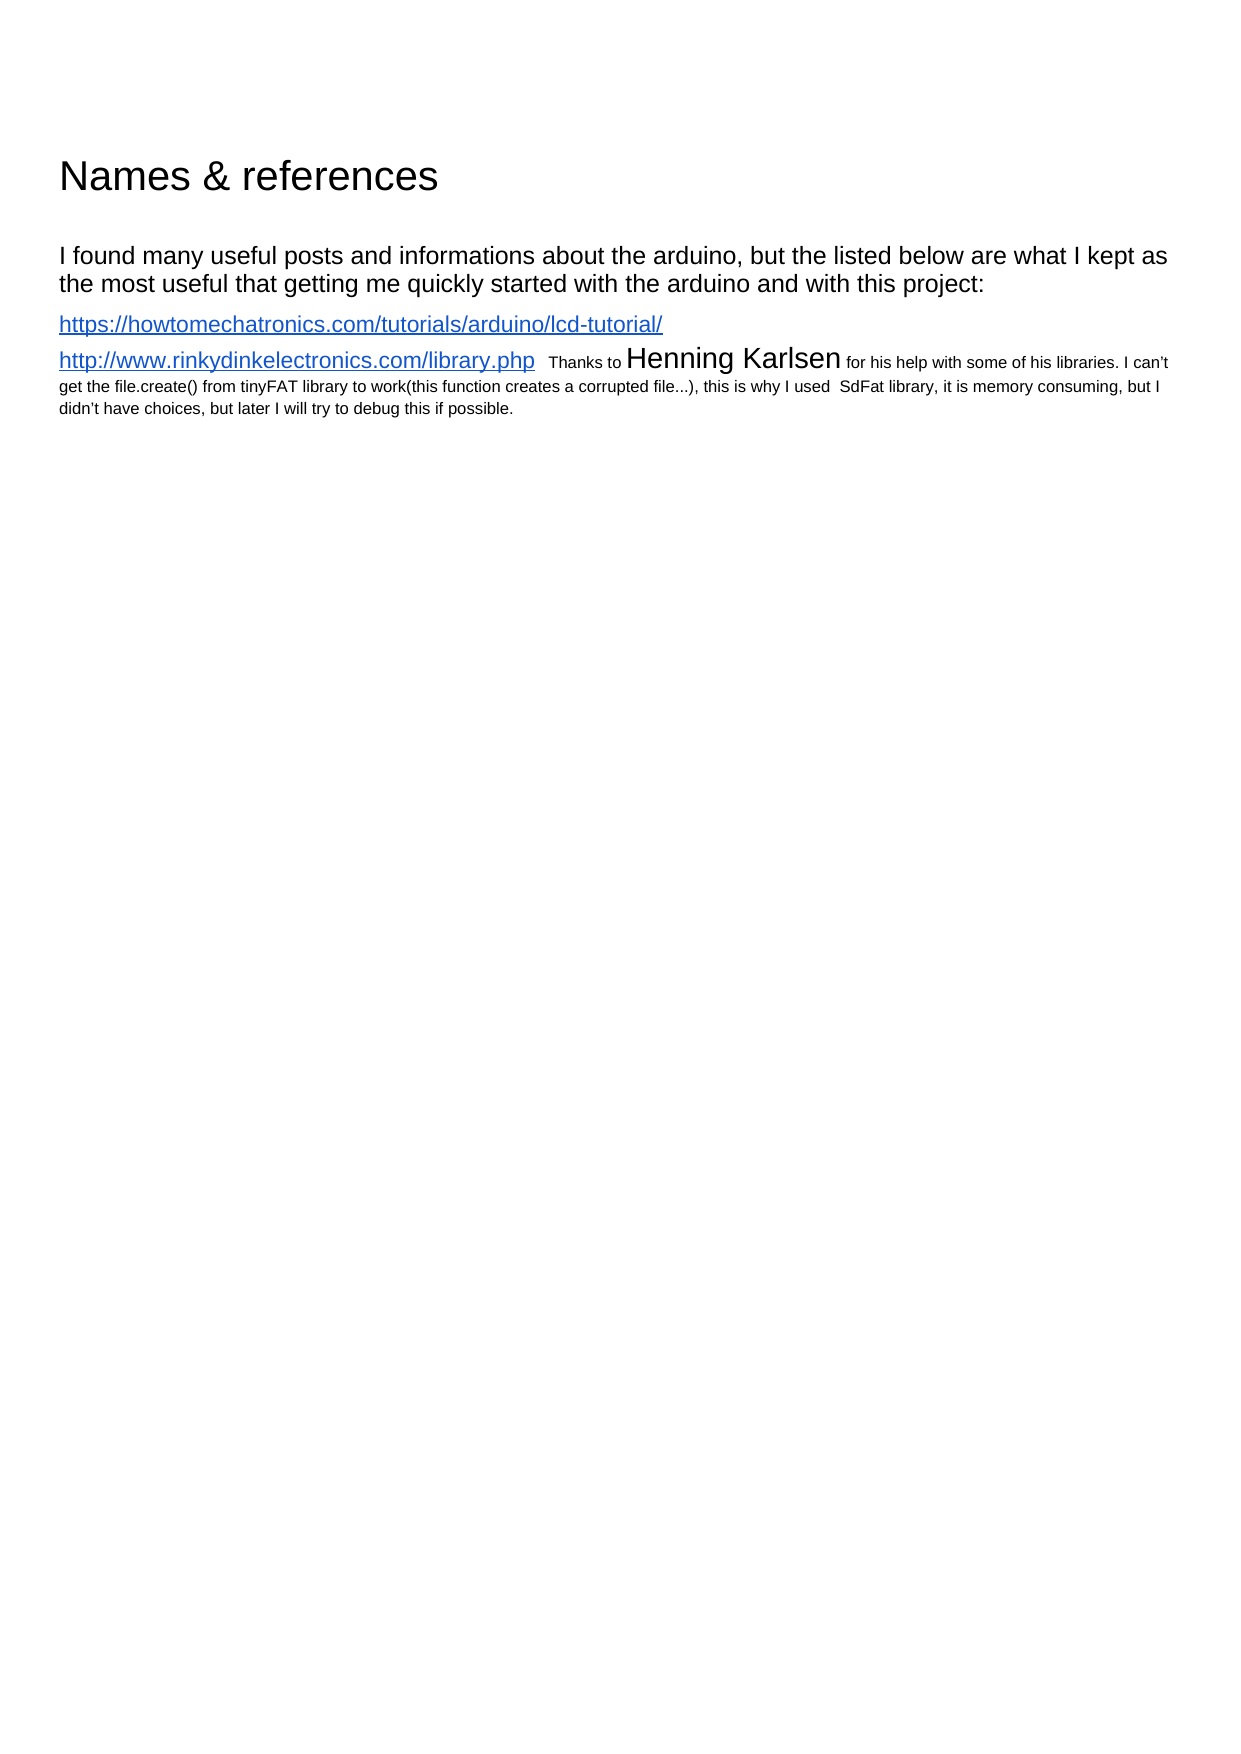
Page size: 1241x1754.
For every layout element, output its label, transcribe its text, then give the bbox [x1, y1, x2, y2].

text https://howtomechatronics.com/tutorials/arduino/lcd-tutorial/ [59, 311, 1180, 337]
subtitle I found many useful posts and informations about the arduino, but the listed below are what I kept as the most useful that getting me quickly started with the arduino and with this project: [59, 241, 1180, 298]
subtitle Names & references [59, 151, 1180, 199]
text http://www.rinkydinkelectronics.com/library.php Thanks to Henning Karlsen for his help with some of his libraries. I can’t get the file.create() from tinyFAT library to work(this function creates a corrupted file...), this is why I used SdFat library, it is memory consuming, but I didn’t have choices, but later I will try to debug this if possible. [59, 341, 1180, 418]
